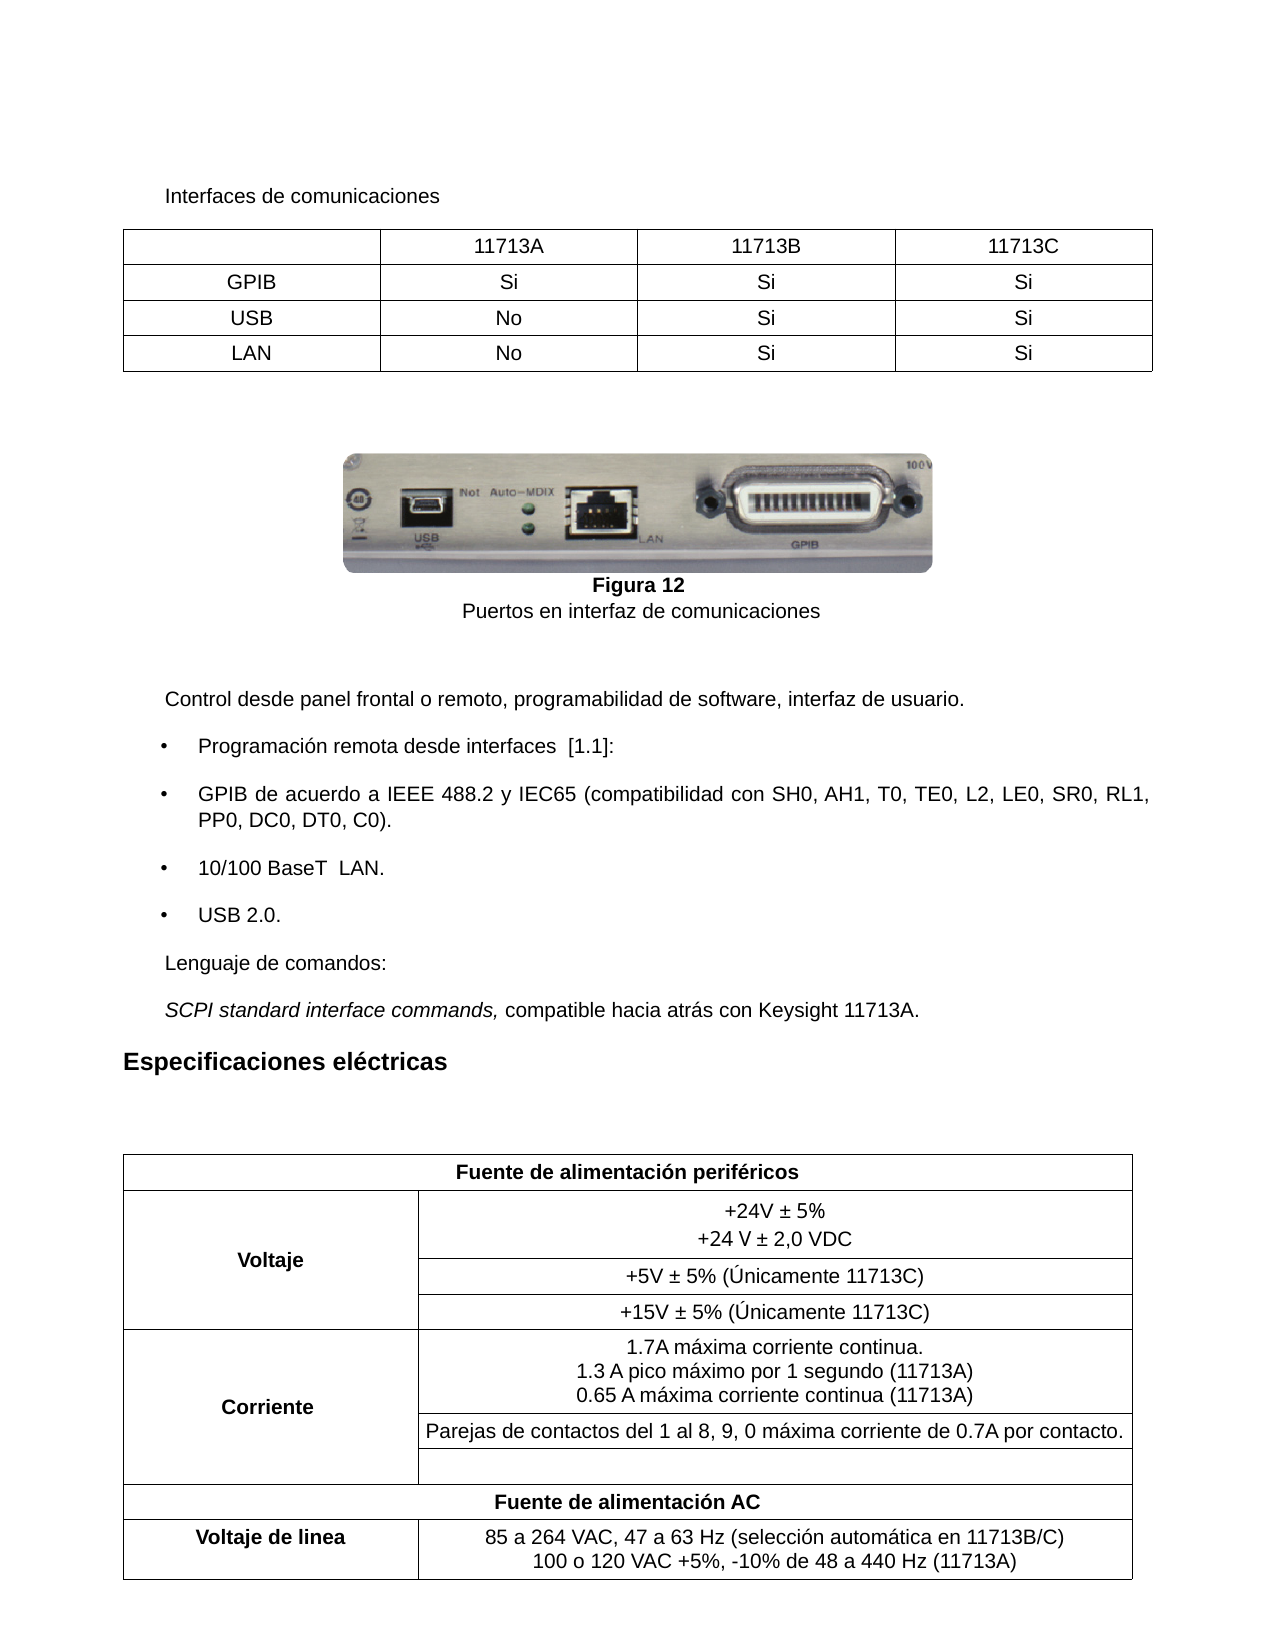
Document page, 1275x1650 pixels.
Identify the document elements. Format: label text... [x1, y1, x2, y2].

subtitle Especificaciones eléctricas [123, 1047, 1152, 1076]
table_cell Si [896, 265, 1152, 299]
table_cell Fuente de alimentación AC [124, 1485, 1132, 1519]
table_cell No [381, 301, 637, 335]
text SCPI standard interface commands, compatible hacia atrás con Keysight 11713A. [123, 995, 1152, 1022]
list GPIB de acuerdo a IEEE 488.2 y IEC65 (compatibilidad con SH0, AH1, T0, TE0, L2, LE0, SR0, RL1, PP0, DC0, DT0, C0). [160, 779, 1152, 832]
table_cell Voltaje [124, 1191, 418, 1329]
table_cell +15V ± 5% (Únicamente 11713C) [419, 1295, 1132, 1329]
table_cell Voltaje de linea [124, 1520, 418, 1579]
list 10/100 BaseT LAN. [160, 853, 1152, 880]
text Lenguaje de comandos: [123, 948, 1152, 974]
table_cell Si [638, 265, 895, 299]
table_cell Parejas de contactos del 1 al 8, 9, 0 máxima corriente de 0.7A por contacto. [419, 1414, 1132, 1448]
picture [569, 450, 934, 573]
text Control desde panel frontal o remoto, programabilidad de software, interfaz de usuario. [123, 684, 1152, 711]
table_cell LAN [124, 336, 380, 371]
table_cell +24V ± 5% +24 V ± 2,0 VDC [419, 1191, 1132, 1258]
table_cell No [381, 336, 637, 371]
text Puertos en interfaz de comunicaciones [127, 598, 1150, 622]
text Figura 12 [127, 429, 1150, 596]
table_cell GPIB [124, 265, 380, 299]
table_cell 1.7A máxima corriente continua. 1.3 A pico máximo por 1 segundo (11713A) 0.65 A máxima corriente continua (11713A) [419, 1330, 1132, 1413]
list USB 2.0. [160, 901, 1152, 927]
table_header [124, 230, 380, 264]
table_cell Si [896, 301, 1152, 335]
table_cell Si [638, 301, 895, 335]
table_header 11713B [638, 230, 895, 264]
table_cell 85 a 264 VAC, 47 a 63 Hz (selección automática en 11713B/C) 100 o 120 VAC +5%, -10% de 48 a 440 Hz (11713A) [419, 1520, 1132, 1579]
table_cell Si [381, 265, 637, 299]
table_header 11713C [896, 230, 1152, 264]
table_cell USB [124, 301, 380, 335]
table_header Fuente de alimentación periféricos [124, 1155, 1132, 1190]
table_cell Si [638, 336, 895, 371]
text Interfaces de comunicaciones [123, 181, 1152, 208]
table_cell +5V ± 5% (Únicamente 11713C) [419, 1259, 1132, 1294]
table_cell [419, 1449, 1132, 1484]
table_cell Corriente [124, 1330, 418, 1484]
list Programación remota desde interfaces [1.1]: [160, 732, 1152, 758]
table_header 11713A [381, 230, 637, 264]
table_cell Si [896, 336, 1152, 371]
